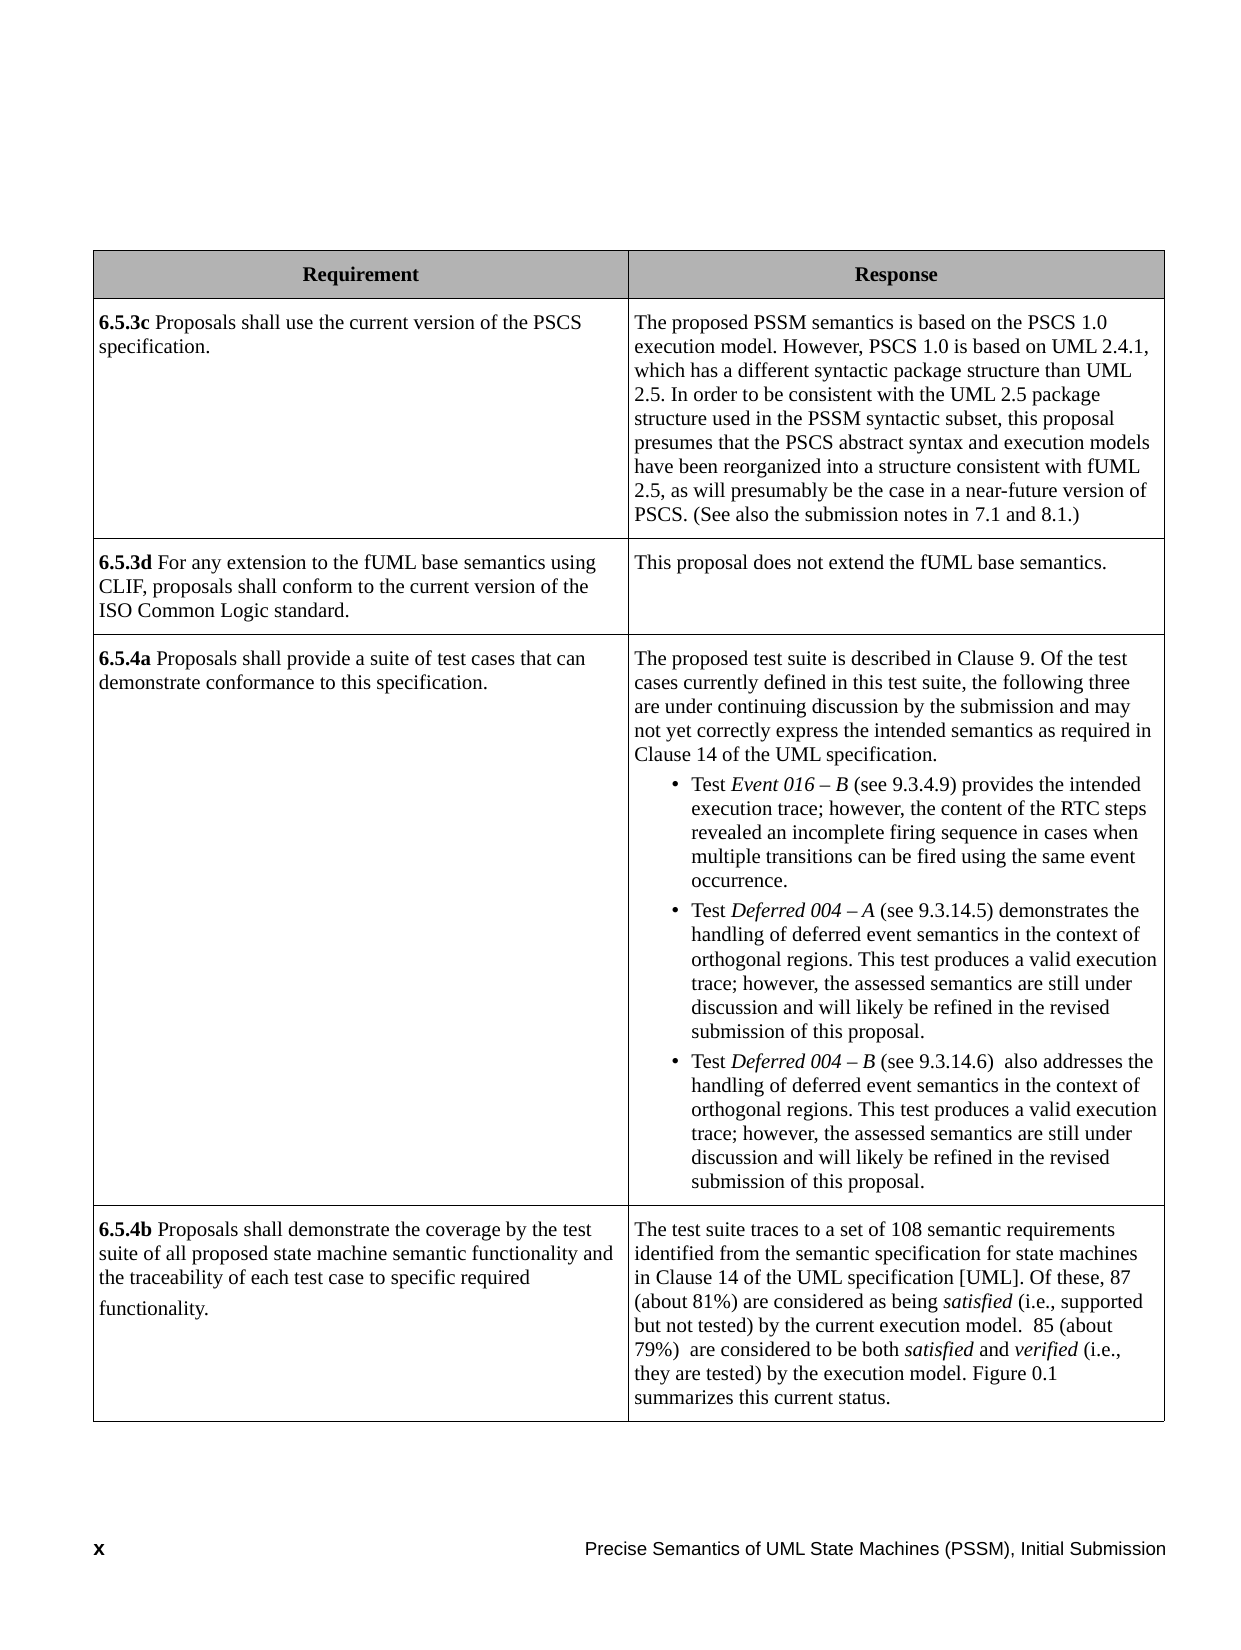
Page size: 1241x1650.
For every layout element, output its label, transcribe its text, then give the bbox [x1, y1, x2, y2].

table_header Requirement [94, 251, 628, 298]
table_cell The proposed PSSM semantics is based on the PSCS 1.0 execution model. However, PSCS 1.0 is based on UML 2.4.1, which has a different syntactic package structure than UML 2.5. In order to be consistent with the UML 2.5 package structure used in the PSSM syntactic subset, this proposal presumes that the PSCS abstract syntax and execution models have been reorganized into a structure consistent with fUML 2.5, as will presumably be the case in a near-future version of PSCS. (See also the submission notes in 7.1 and 8.1.) [629, 299, 1164, 538]
table_cell 6.5.3c Proposals shall use the current version of the PSCS specification. [94, 299, 628, 538]
table_cell The test suite traces to a set of 108 semantic requirements identified from the semantic specification for state machines in Clause 14 of the UML specification [UML]. Of these, 87 (about 81%) are considered as being satisfied (i.e., supported but not tested) by the current execution model. 85 (about 79%) are considered to be both satisfied and verified (i.e., they are tested) by the execution model. Figure 0.1 summarizes this current status. [629, 1206, 1164, 1421]
table_cell 6.5.4b Proposals shall demonstrate the coverage by the test suite of all proposed state machine semantic functionality and the traceability of each test case to specific required functionality. [94, 1206, 628, 1421]
table_cell 6.5.3d For any extension to the fUML base semantics using CLIF, proposals shall conform to the current version of the ISO Common Logic standard. [94, 539, 628, 634]
table_cell 6.5.4a Proposals shall provide a suite of test cases that can demonstrate conformance to this specification. [94, 635, 628, 1205]
table_cell This proposal does not extend the fUML base semantics. [629, 539, 1164, 634]
table_cell The proposed test suite is described in Clause 9. Of the test cases currently defined in this test suite, the following three are under continuing discussion by the submission and may not yet correctly express the intended semantics as required in Clause 14 of the UML specification. Test Event 016 – B (see 9.3.4.9) provides the intended execution trace; however, the content of the RTC steps revealed an incomplete firing sequence in cases when multiple transitions can be fired using the same event occurrence. Test Deferred 004 – A (see 9.3.14.5) demonstrates the handling of deferred event semantics in the context of orthogonal regions. This test produces a valid execution trace; however, the assessed semantics are still under discussion and will likely be refined in the revised submission of this proposal. Test Deferred 004 – B (see 9.3.14.6) also addresses the handling of deferred event semantics in the context of orthogonal regions. This test produces a valid execution trace; however, the assessed semantics are still under discussion and will likely be refined in the revised submission of this proposal. [629, 635, 1164, 1205]
table_header Response [629, 251, 1164, 298]
